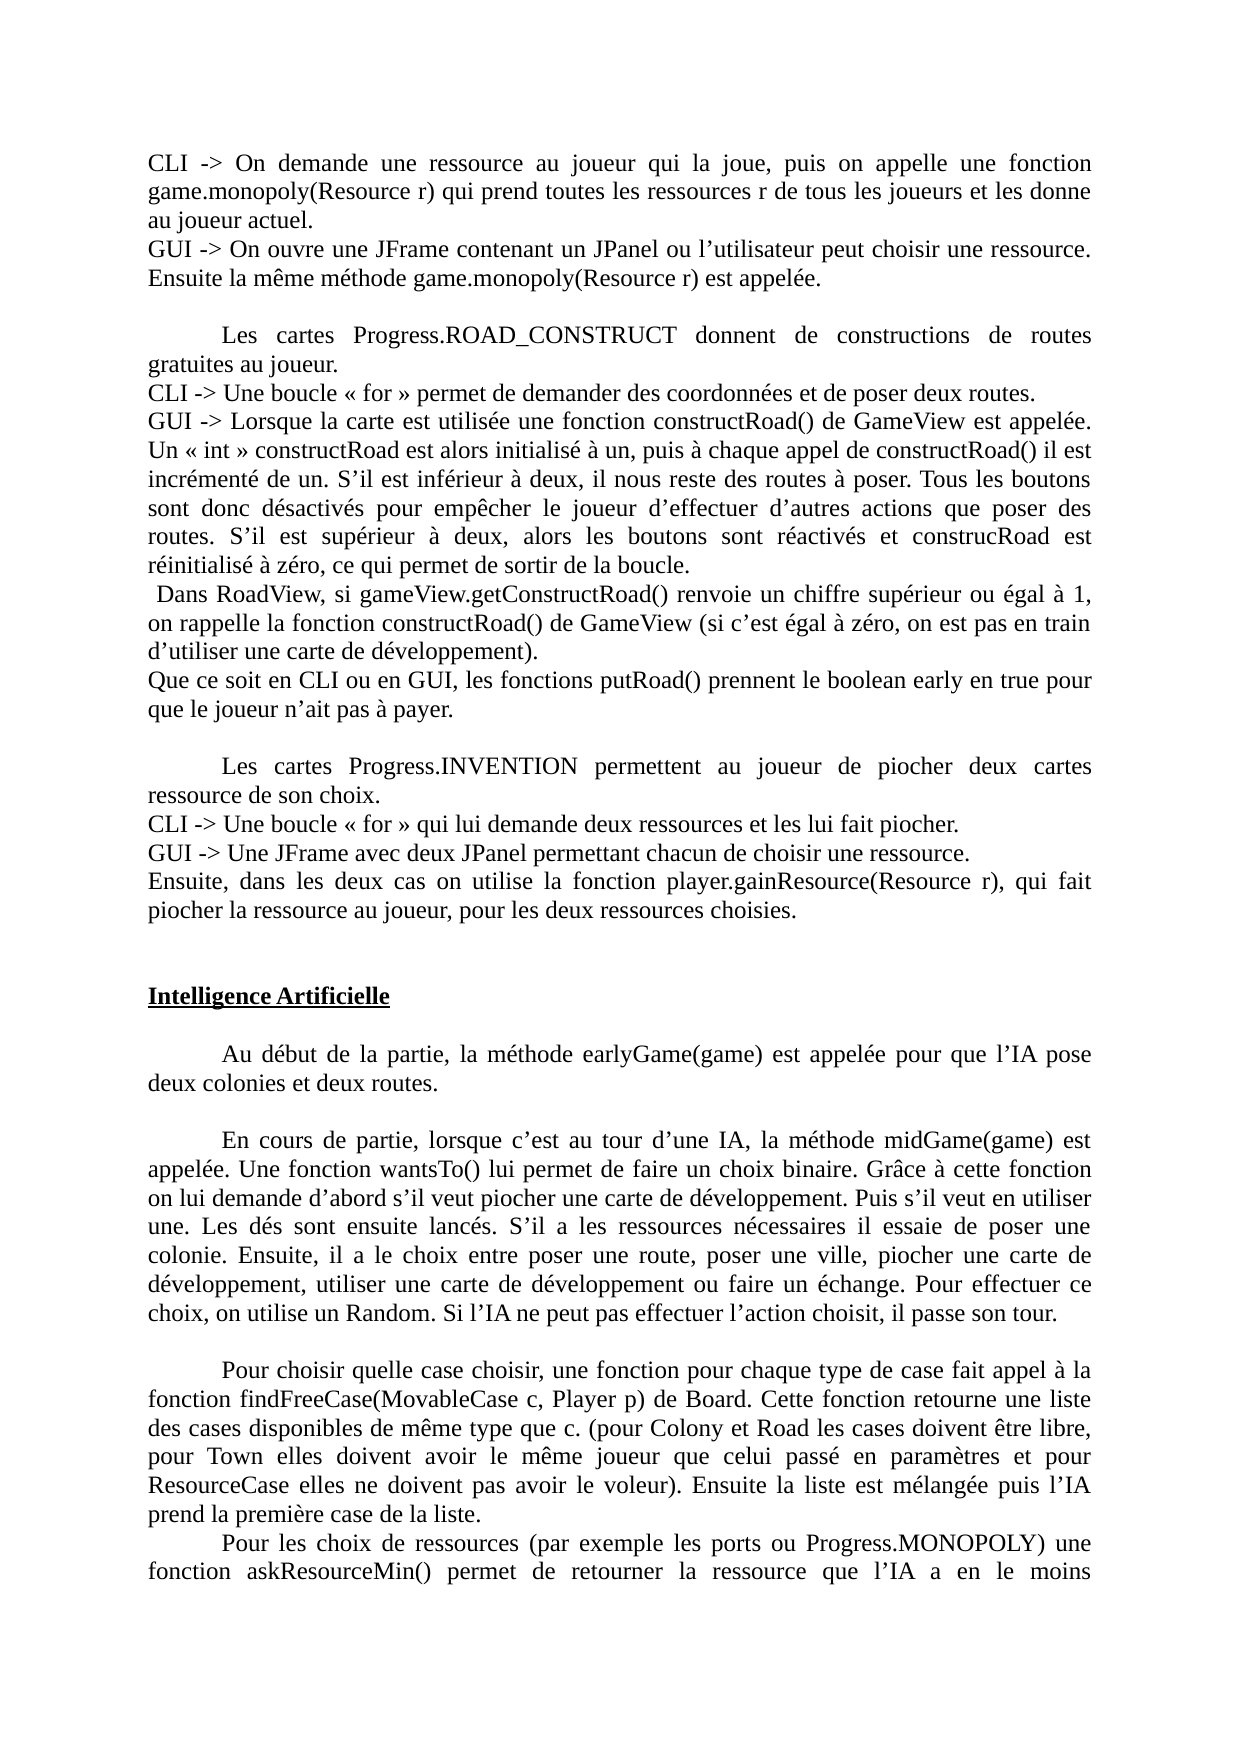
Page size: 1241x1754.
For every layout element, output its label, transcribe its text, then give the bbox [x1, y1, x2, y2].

text CLI -> On demande une ressource au joueur qui la joue, puis on appelle une fonction game.monopoly(Resource r) qui prend toutes les ressources r de tous les joueurs et les donne au joueur actuel. [148, 148, 1093, 234]
text Dans RoadView, si gameView.getConstructRoad() renvoie un chiffre supérieur ou égal à 1, on rappelle la fonction constructRoad() de GameView (si c’est égal à zéro, on est pas en train d’utiliser une carte de développement). [148, 579, 1093, 665]
text Pour les choix de ressources (par exemple les ports ou Progress.MONOPOLY) une fonction askResourceMin() permet de retourner la ressource que l’IA a en le moins [148, 1528, 1093, 1585]
text GUI -> Une JFrame avec deux JPanel permettant chacun de choisir une ressource. [148, 838, 1093, 866]
text CLI -> Une boucle « for » qui lui demande deux ressources et les lui fait piocher. [148, 809, 1093, 838]
text Les cartes Progress.INVENTION permettent au joueur de piocher deux cartes ressource de son choix. [148, 751, 1093, 809]
text En cours de partie, lorsque c’est au tour d’une IA, la méthode midGame(game) est appelée. Une fonction wantsTo() lui permet de faire un choix binaire. Grâce à cette fonction on lui demande d’abord s’il veut piocher une carte de développement. Puis s’il veut en utiliser une. Les dés sont ensuite lancés. S’il a les ressources nécessaires il essaie de poser une colonie. Ensuite, il a le choix entre poser une route, poser une ville, piocher une carte de développement, utiliser une carte de développement ou faire un échange. Pour effectuer ce choix, on utilise un Random. Si l’IA ne peut pas effectuer l’action choisit, il passe son tour. [148, 1125, 1093, 1326]
text GUI -> On ouvre une JFrame contenant un JPanel ou l’utilisateur peut choisir une ressource. Ensuite la même méthode game.monopoly(Resource r) est appelée. [148, 234, 1093, 291]
text CLI -> Une boucle « for » permet de demander des coordonnées et de poser deux routes. [148, 378, 1093, 406]
text Au début de la partie, la méthode earlyGame(game) est appelée pour que l’IA pose deux colonies et deux routes. [148, 1039, 1093, 1096]
text Que ce soit en CLI ou en GUI, les fonctions putRoad() prennent le boolean early en true pour que le joueur n’ait pas à payer. [148, 665, 1093, 723]
text GUI -> Lorsque la carte est utilisée une fonction constructRoad() de GameView est appelée. Un « int » constructRoad est alors initialisé à un, puis à chaque appel de constructRoad() il est incrémenté de un. S’il est inférieur à deux, il nous reste des routes à poser. Tous les boutons sont donc désactivés pour empêcher le joueur d’effectuer d’autres actions que poser des routes. S’il est supérieur à deux, alors les boutons sont réactivés et construcRoad est réinitialisé à zéro, ce qui permet de sortir de la boucle. [148, 406, 1093, 579]
text Ensuite, dans les deux cas on utilise la fonction player.gainResource(Resource r), qui fait piocher la ressource au joueur, pour les deux ressources choisies. [148, 866, 1093, 924]
text Les cartes Progress.ROAD_CONSTRUCT donnent de constructions de routes gratuites au joueur. [148, 320, 1093, 378]
text Intelligence Artificielle [148, 981, 1093, 1010]
text Pour choisir quelle case choisir, une fonction pour chaque type de case fait appel à la fonction findFreeCase(MovableCase c, Player p) de Board. Cette fonction retourne une liste des cases disponibles de même type que c. (pour Colony et Road les cases doivent être libre, pour Town elles doivent avoir le même joueur que celui passé en paramètres et pour ResourceCase elles ne doivent pas avoir le voleur). Ensuite la liste est mélangée puis l’IA prend la première case de la liste. [148, 1355, 1093, 1528]
